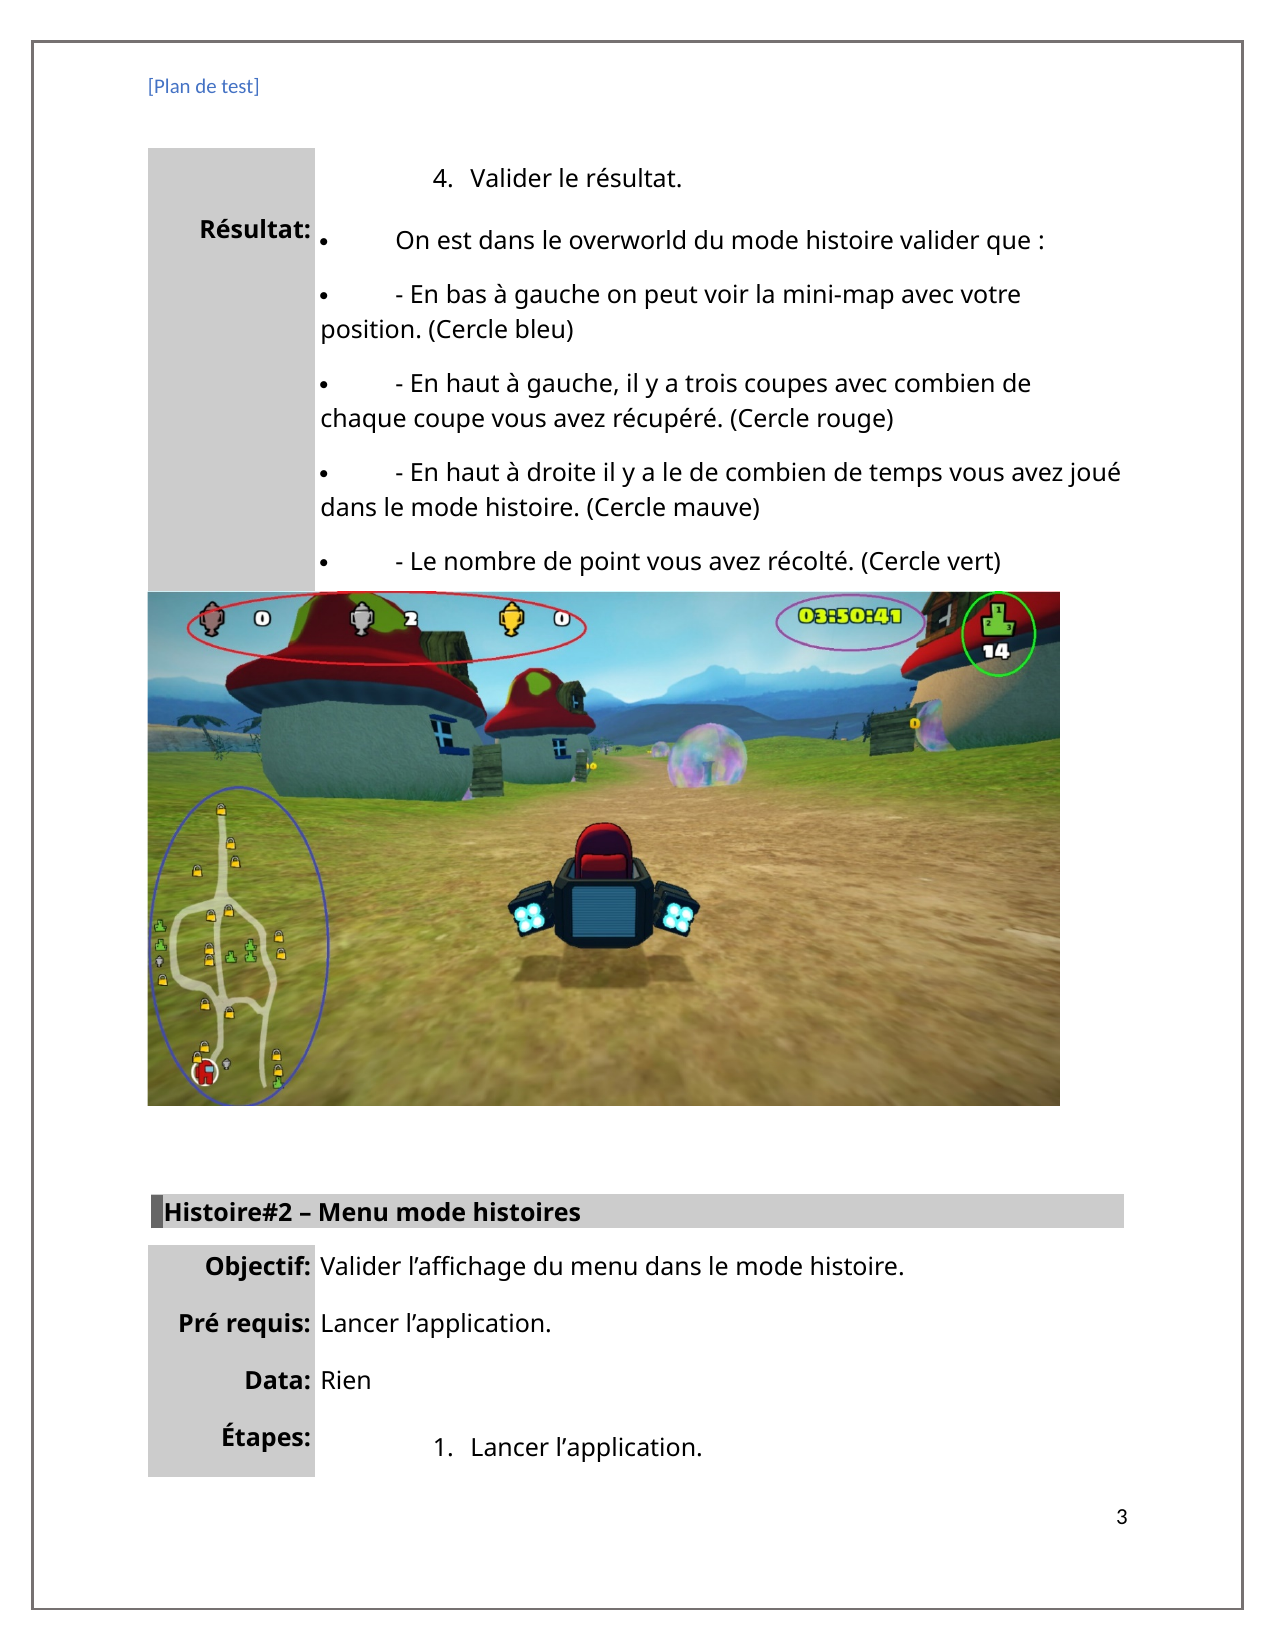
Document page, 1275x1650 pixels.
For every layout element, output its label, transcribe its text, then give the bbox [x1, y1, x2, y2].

table_cell Data: [148, 1359, 315, 1416]
table_header Valider l’affichage du menu dans le mode histoire. [315, 1245, 1127, 1302]
table_cell On est dans le overworld du mode histoire valider que : - En bas à gauche on peut voir la mini-map avec votre position. (Cercle bleu) - En haut à gauche, il y a trois coupes avec combien de chaque coupe vous avez récupéré. (Cercle rouge) - En haut à droite il y a le de combien de temps vous avez joué dans le mode histoire. (Cercle mauve) - Le nombre de point vous avez récolté. (Cercle vert) [315, 209, 1127, 592]
table_cell Résultat: [148, 209, 315, 591]
table_cell [148, 148, 315, 209]
table_header Objectif: [148, 1245, 315, 1302]
table_cell Pré requis: [148, 1302, 315, 1359]
subtitle Histoire#2 – Menu mode histoires [151, 1194, 1124, 1228]
table_cell Rien [315, 1359, 1127, 1416]
table_cell Lancer l’application. [315, 1302, 1127, 1359]
table_cell Étapes: [148, 1416, 315, 1477]
table_cell Lancer l’application. Sélectionner Mode histoire. Sélectionner une voiture, si vous n’êtes pas déjà allés sur le mode histoire. Cliquer sur le bouton échap. Valider les résultats. Aller dans la zone indiquée en rouge sur la mini map (et encerclé en rouge dans capture mini-map). Valider les résultats. [315, 1416, 1127, 1477]
table_cell Lancer l’application. Sélectionner Mode histoire. Sélectionner une voiture, si vous n’êtes pas déjà allés sur le mode histoire. Valider le résultat. [315, 148, 1127, 209]
